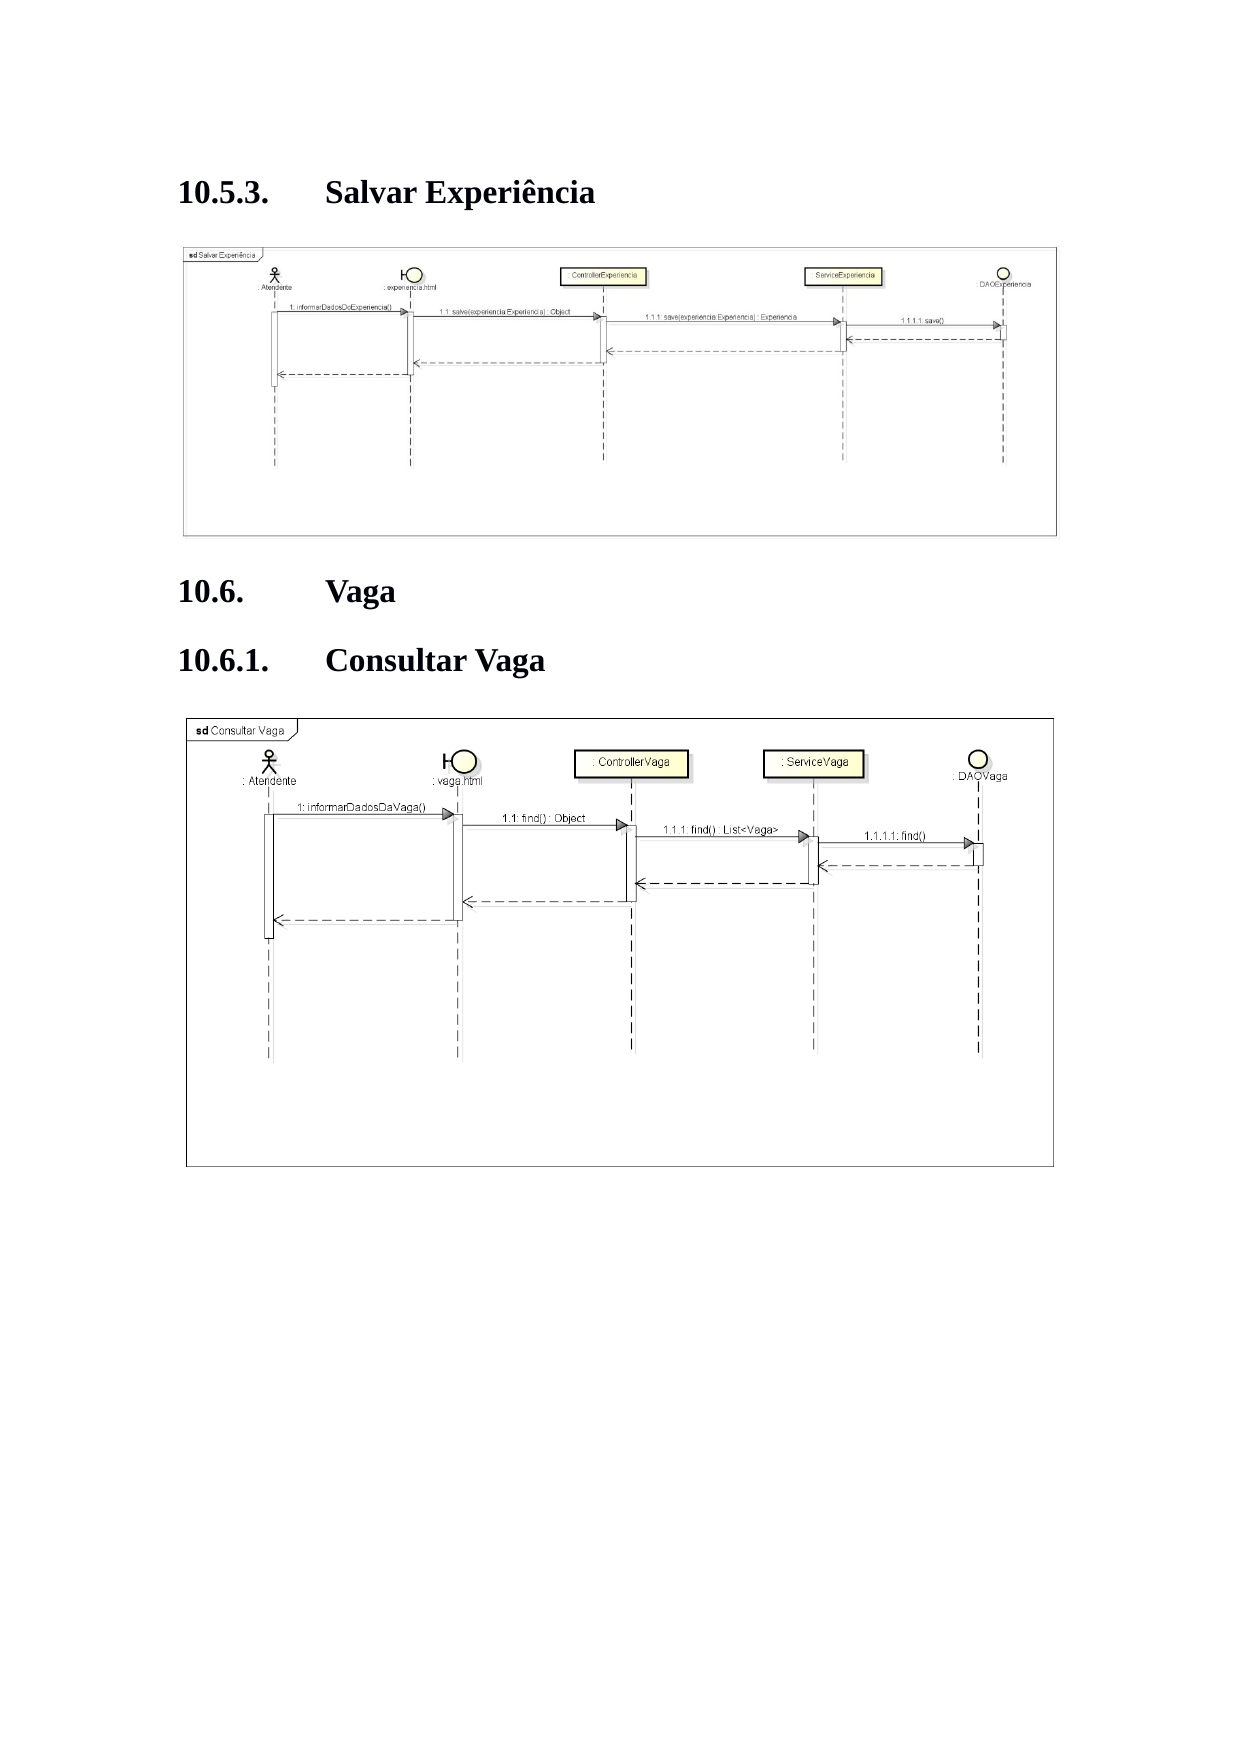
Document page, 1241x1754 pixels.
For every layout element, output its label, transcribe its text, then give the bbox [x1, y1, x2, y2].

picture [177, 709, 1062, 1175]
text 10.6. Vaga [177, 571, 1063, 609]
text 10.5.3. Salvar Experiência [177, 173, 1063, 211]
picture [177, 241, 1062, 541]
text 10.6.1. Consultar Vaga [177, 640, 1063, 678]
